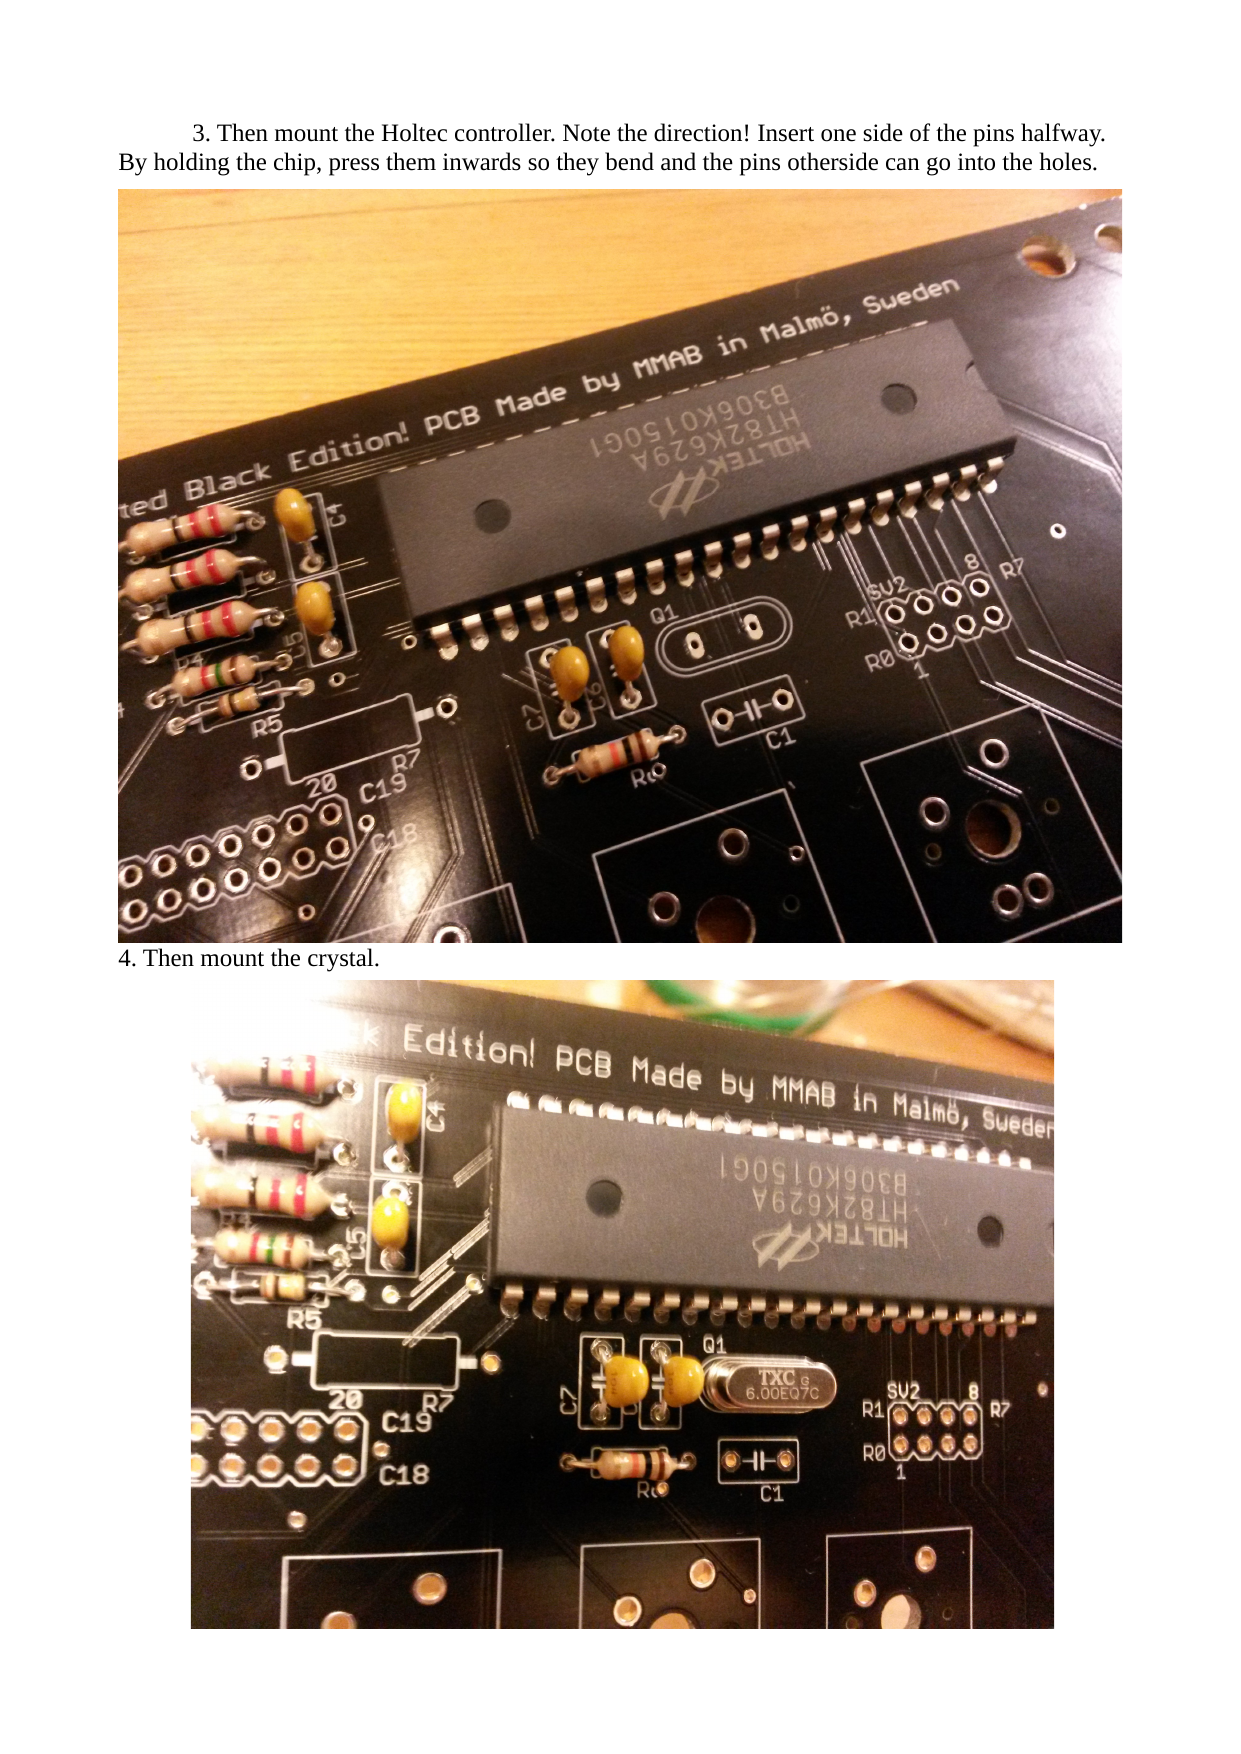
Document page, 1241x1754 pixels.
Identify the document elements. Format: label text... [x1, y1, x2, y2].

text 4. Then mount the crystal. [118, 943, 1122, 971]
picture [190, 980, 1055, 1629]
text [118, 176, 1122, 189]
text 3. Then mount the Holtec controller. Note the direction! Insert one side of the pins halfway. By holding the chip, press them inwards so they bend and the pins otherside can go into the holes. [118, 118, 1122, 176]
picture [118, 189, 1123, 943]
